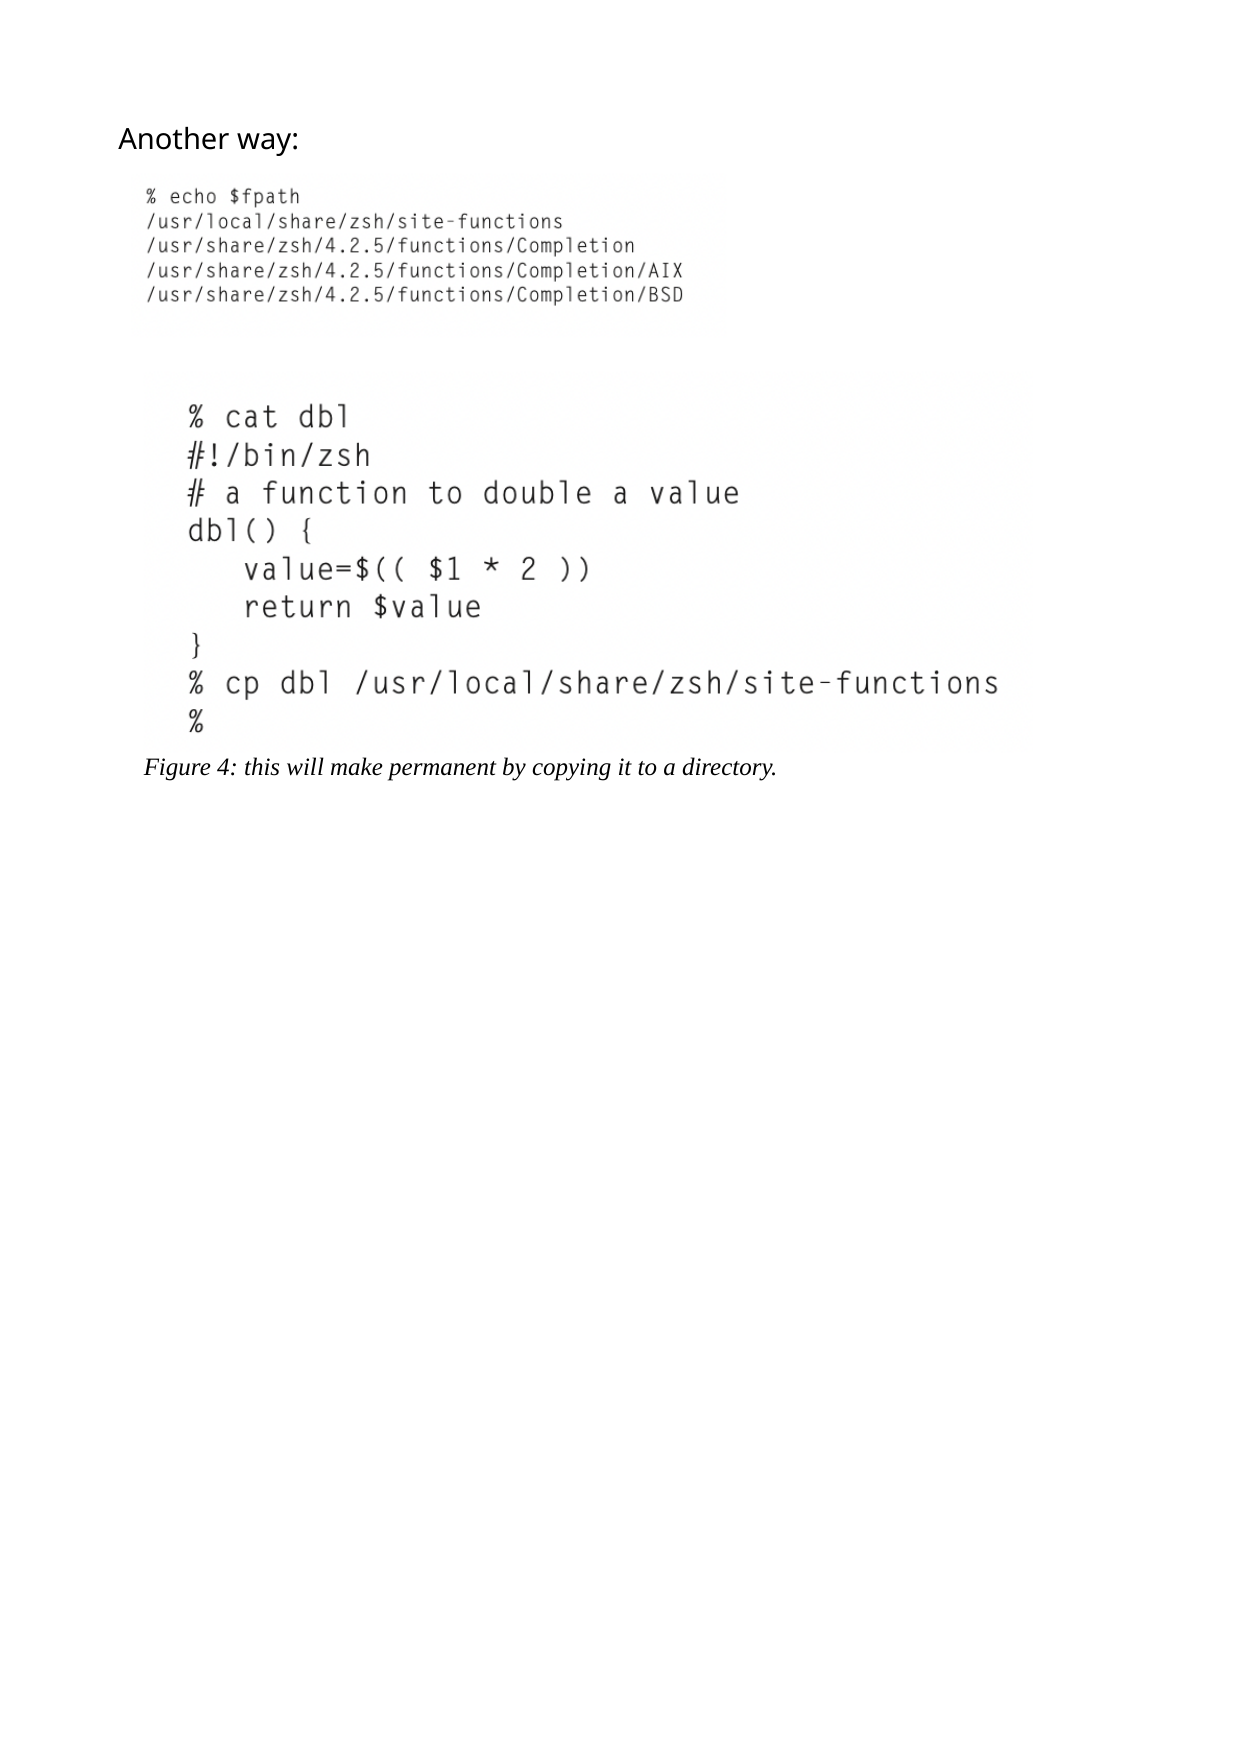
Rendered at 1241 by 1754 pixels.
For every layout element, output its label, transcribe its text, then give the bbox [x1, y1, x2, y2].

text Another way: [118, 118, 1122, 158]
picture [131, 173, 727, 338]
text Figure 4: this will make permanent by copying it to a directory. [143, 753, 1033, 781]
picture [143, 371, 1033, 753]
